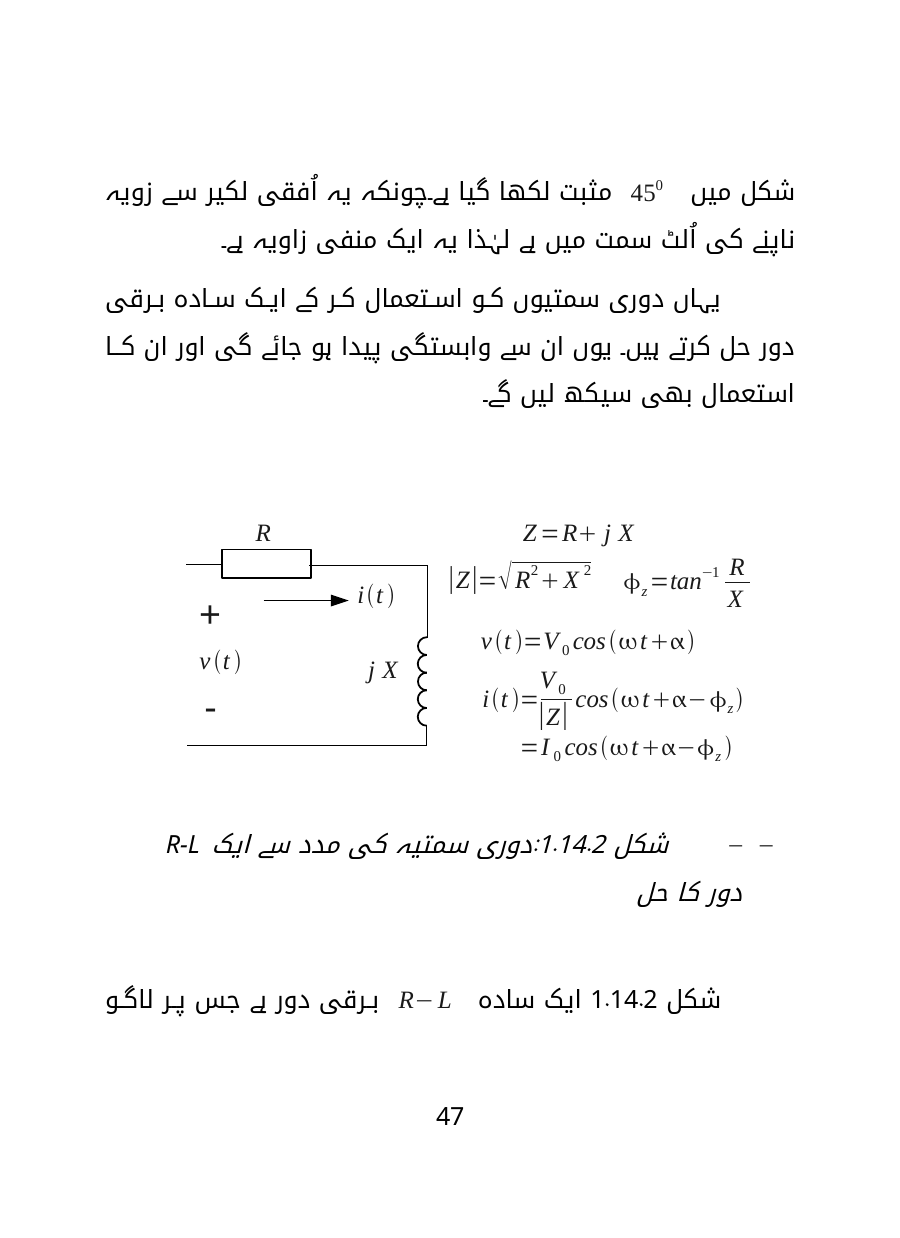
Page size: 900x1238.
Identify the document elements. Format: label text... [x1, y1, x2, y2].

text یہاں دوری سمتیوں کو استعمال کر کے ایک سادہ برقی دور حل کرتے ہیں۔ یوں ان سے وابستگی پیدا ہو جائے گی اور ان کا استعمال بھی سیکھ لیں گے۔ [105, 276, 795, 418]
list شکل 112:دوری سمتیہ کی مدد سے ایک R-L دور کا حل [140, 489, 760, 916]
text شکل 112 ایک سادہ برقی دور ہے جس پر لاگو برقی دباؤ [105, 976, 795, 1024]
text برقی دور حل کرتے وقت برقی دباؤ کو اُفقی سمت میں بنا کر برقی رو اس کی نسبت سے بنایا جاتا ہے۔شکل حصہ با میںتیس درجہ زاویہ برقی دباؤ سے قبل ہے جبکہ پینتالیس درجہ زاویہ اس سے بعید ہے۔یہاں یہ دہان رہے کہ شکل میں مثبت لکھا گیا ہے۔چونکہ یہ اُفقی لکیر سے زویہ ناپنے کی اُلٹ سمت میں ہے لہٰذا یہ ایک منفی زاویہ ہے۔ [105, 168, 795, 263]
